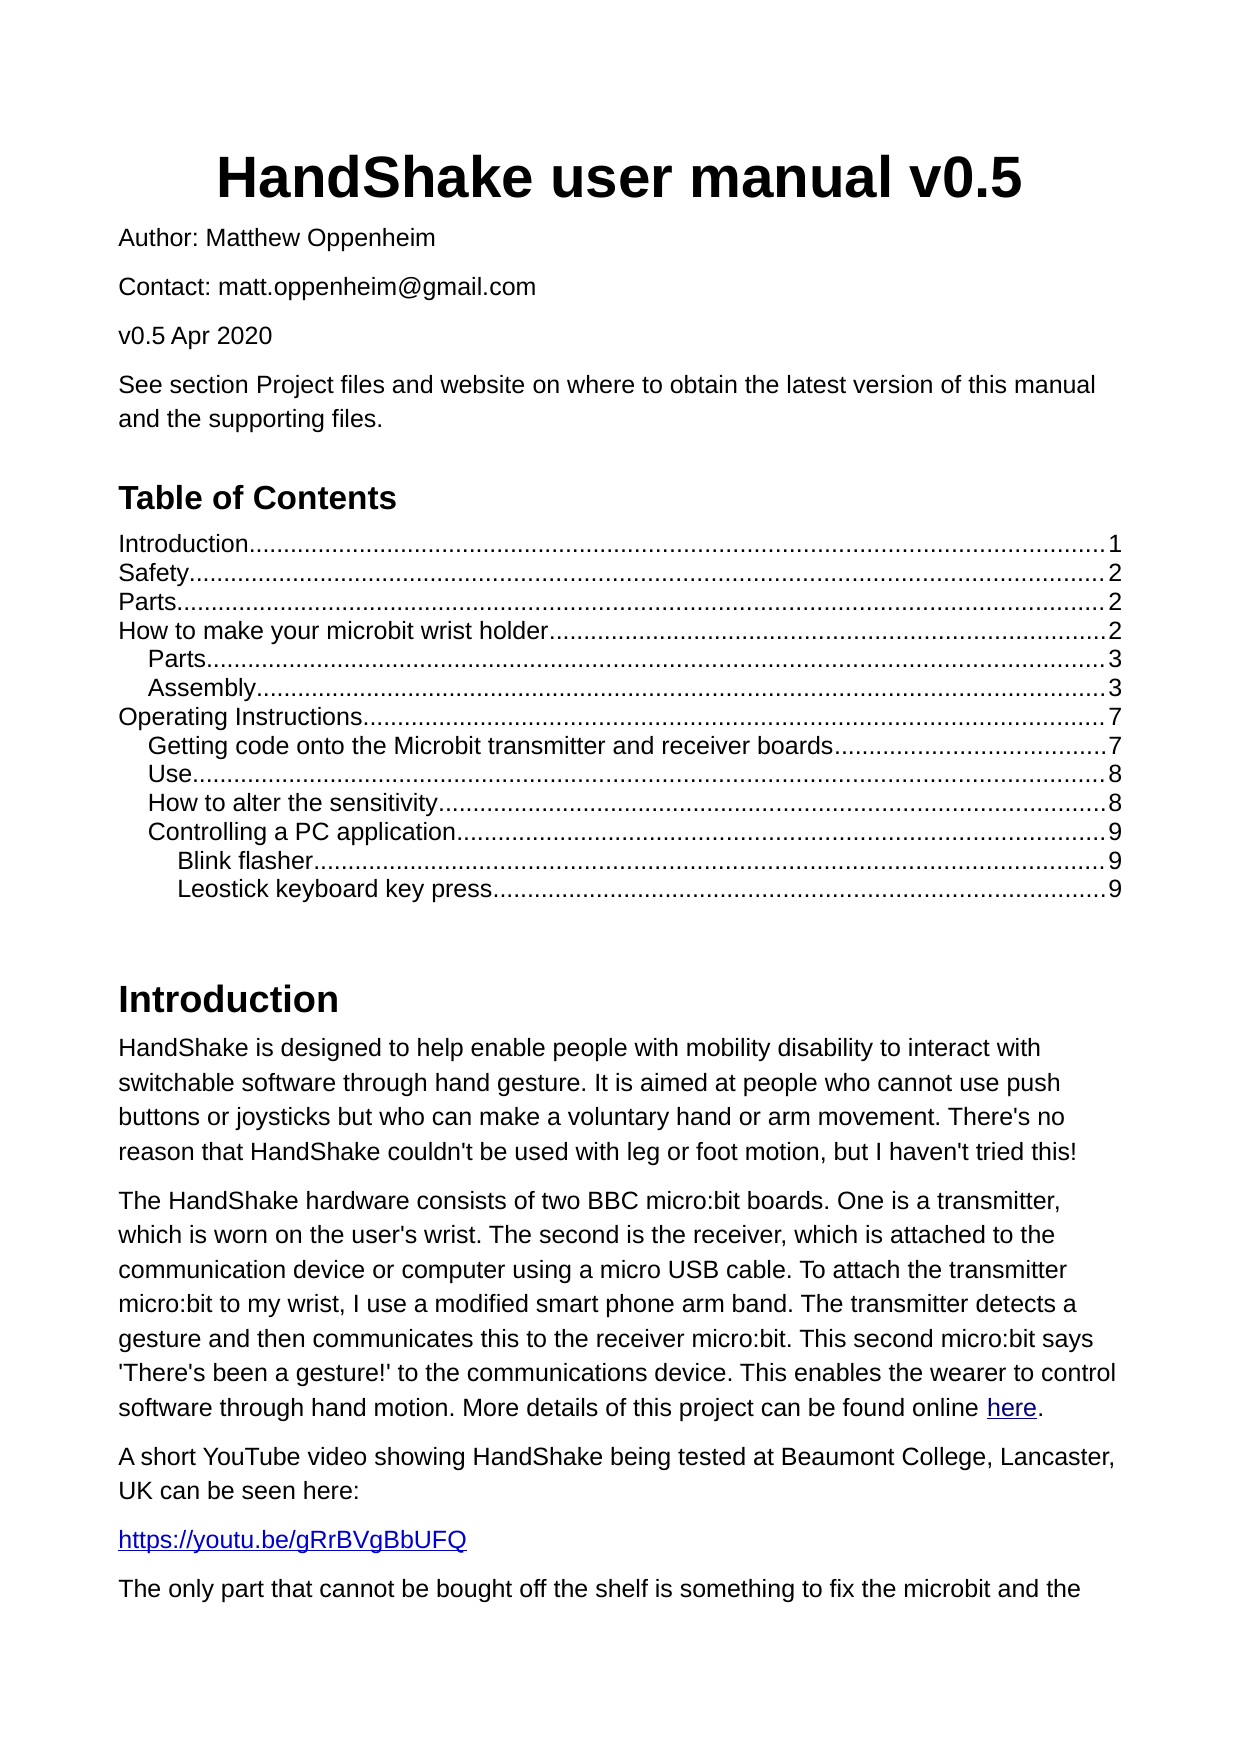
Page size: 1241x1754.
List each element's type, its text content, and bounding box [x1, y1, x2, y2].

text Leostick keyboard key press 9 [177, 874, 1122, 903]
text A short YouTube video showing HandShake being tested at Beaumont College, Lancaster, UK can be seen here: [118, 1442, 1122, 1505]
title HandShake user manual v0.5 [118, 143, 1122, 210]
text The only part that cannot be bought off the shelf is something to fix the microbit and the [118, 1574, 1122, 1603]
text Blink flasher 9 [177, 846, 1122, 874]
subtitle Introduction [118, 977, 1122, 1021]
text Getting code onto the Microbit transmitter and receiver boards 7 [148, 731, 1122, 759]
text How to alter the sensitivity 8 [148, 788, 1122, 817]
text Safety 2 [118, 558, 1122, 587]
text Assembly 3 [148, 673, 1122, 702]
text Author: Matthew Oppenheim [118, 223, 1122, 251]
text Operating Instructions 7 [118, 702, 1122, 731]
text Parts 2 [118, 587, 1122, 616]
text See section Project files and website on where to obtain the latest version of this manual and the supporting files. [118, 370, 1122, 433]
text Use 8 [148, 759, 1122, 788]
text HandShake is designed to help enable people with mobility disability to interact with switchable software through hand gesture. It is aimed at people who cannot use push buttons or joysticks but who can make a voluntary hand or arm movement. There's no reason that HandShake couldn't be used with leg or foot motion, but I haven't tried this! [118, 1033, 1122, 1166]
text https://youtu.be/gRrBVgBbUFQ [118, 1525, 1122, 1554]
text Introduction 1 [118, 529, 1122, 558]
text The HandShake hardware consists of two BBC micro:bit boards. One is a transmitter, which is worn on the user's wrist. The second is the receiver, which is attached to the communication device or computer using a micro USB cable. To attach the transmitter micro:bit to my wrist, I use a modified smart phone arm band. The transmitter detects a gesture and then communicates this to the receiver micro:bit. This second micro:bit says 'There's been a gesture!' to the communications device. This enables the wearer to control software through hand motion. More details of this project can be found online here. [118, 1186, 1122, 1421]
text Parts 3 [148, 644, 1122, 673]
text v0.5 Apr 2020 [118, 321, 1122, 349]
text How to make your microbit wrist holder 2 [118, 616, 1122, 644]
text Contact: matt.oppenheim@gmail.com [118, 272, 1122, 301]
subtitle Table of Contents [118, 478, 1122, 517]
text Controlling a PC application 9 [148, 817, 1122, 846]
